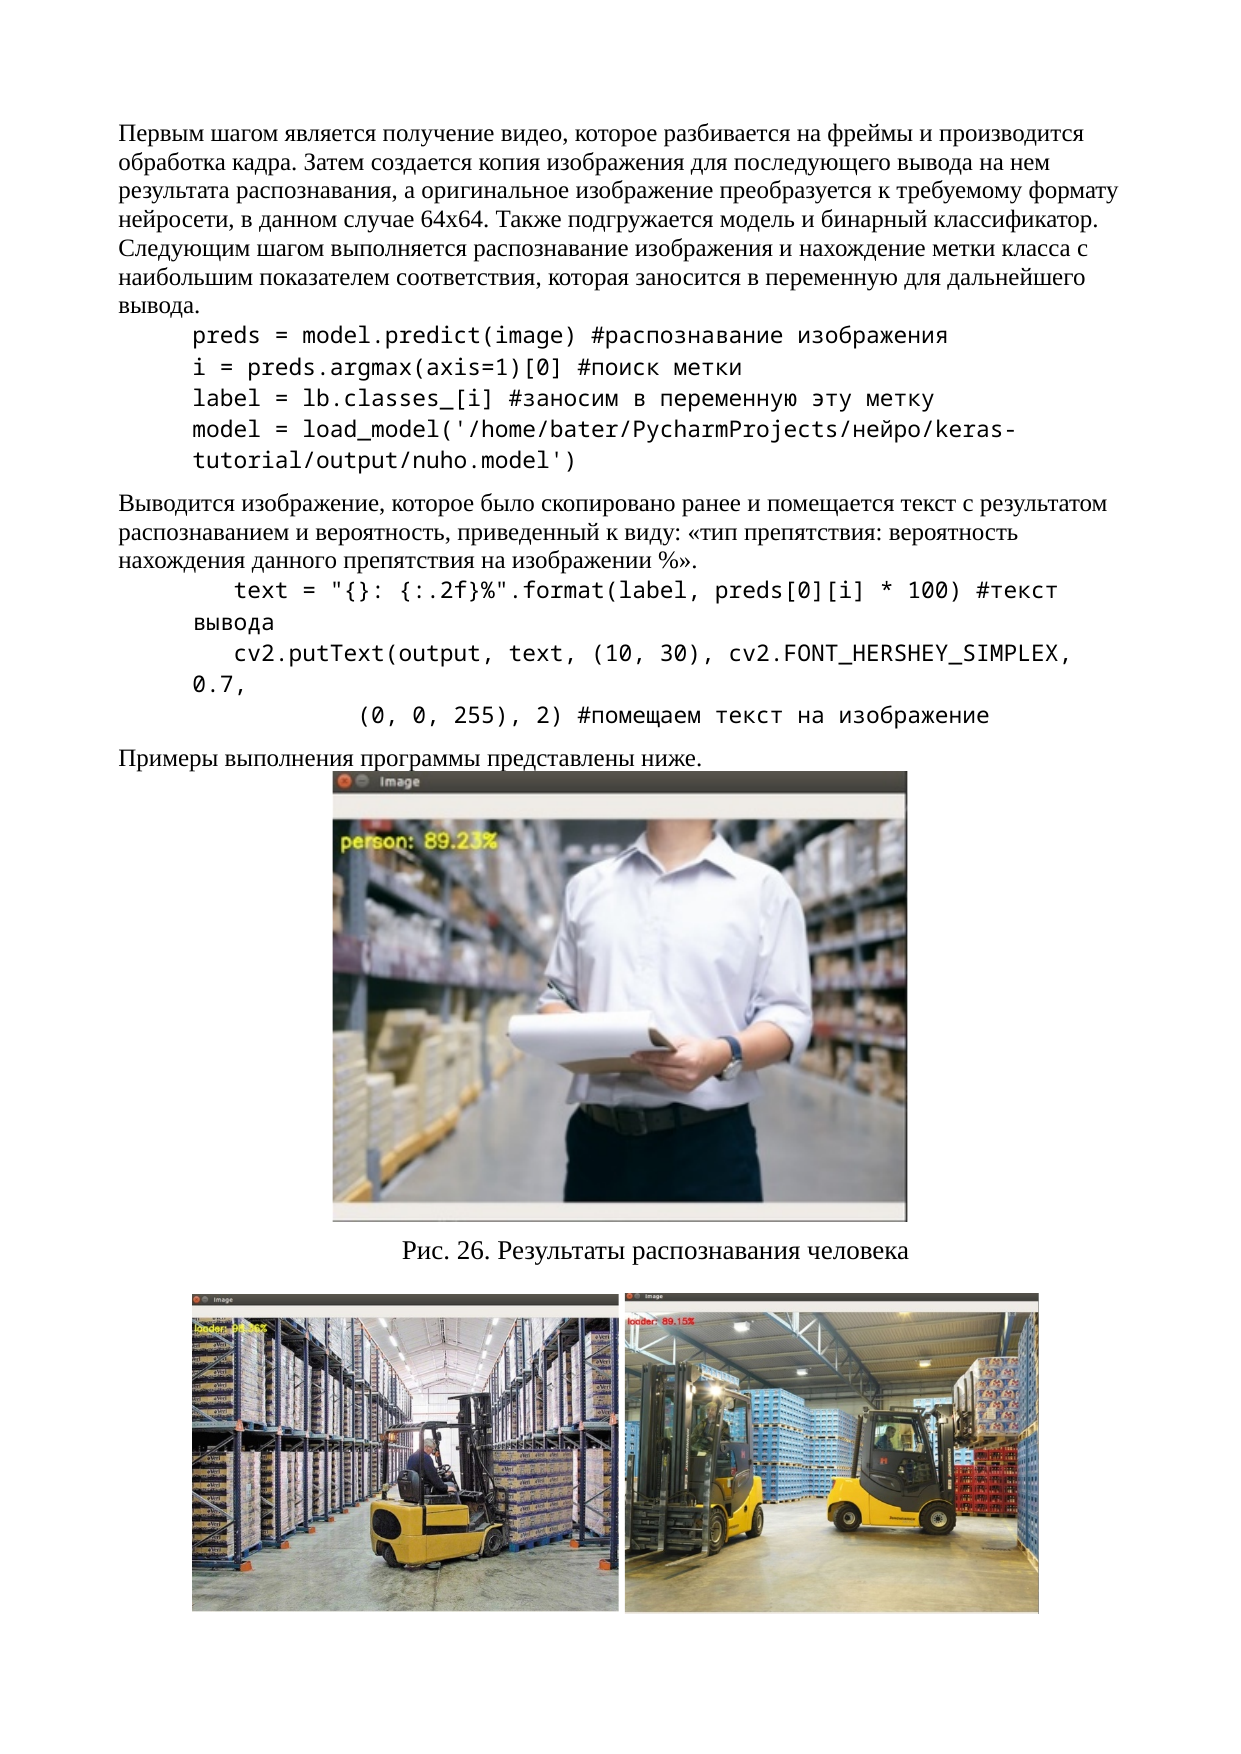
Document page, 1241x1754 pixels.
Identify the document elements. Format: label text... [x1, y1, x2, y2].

text i = preds.argmax(axis=1)[0] #поиск метки label = lb.classes_[i] #заносим в переменную эту метку model = load_model('/home/bater/PycharmProjects/нейро/keras-tutorial/output/nuho.model') [192, 351, 1104, 476]
picture [192, 1294, 619, 1612]
text Примеры выполнения программы представлены ниже. [118, 743, 1122, 772]
text Выводится изображение, которое было скопировано ранее и помещается текст с результатом распознаванием и вероятность, приведенный к виду: «тип препятствия: вероятность нахождения данного препятствия на изображении %». [118, 488, 1122, 574]
picture [624, 1293, 1039, 1614]
text preds = model.predict(image) #распознавание изображения [177, 319, 1104, 351]
picture [332, 771, 908, 1222]
text text = "{}: {:.2f}%".format(label, preds[0][i] * 100) #текст вывода cv2.putText(output, text, (10, 30), cv2.FONT_HERSHEY_SIMPLEX, 0.7, (0, 0, 255), 2) #помещаем текст на изображение [192, 574, 1104, 731]
text Рис. 26. Результаты распознавания человека [118, 1234, 1122, 1266]
text Первым шагом является получение видео, которое разбивается на фреймы и производится обработка кадра. Затем создается копия изображения для последующего вывода на нем результата распознавания, а оригинальное изображение преобразуется к требуемому формату нейросети, в данном случае 64х64. Также подгружается модель и бинарный классификатор. Следующим шагом выполняется распознавание изображения и нахождение метки класса с наибольшим показателем соответствия, которая заносится в переменную для дальнейшего вывода. [118, 118, 1122, 319]
